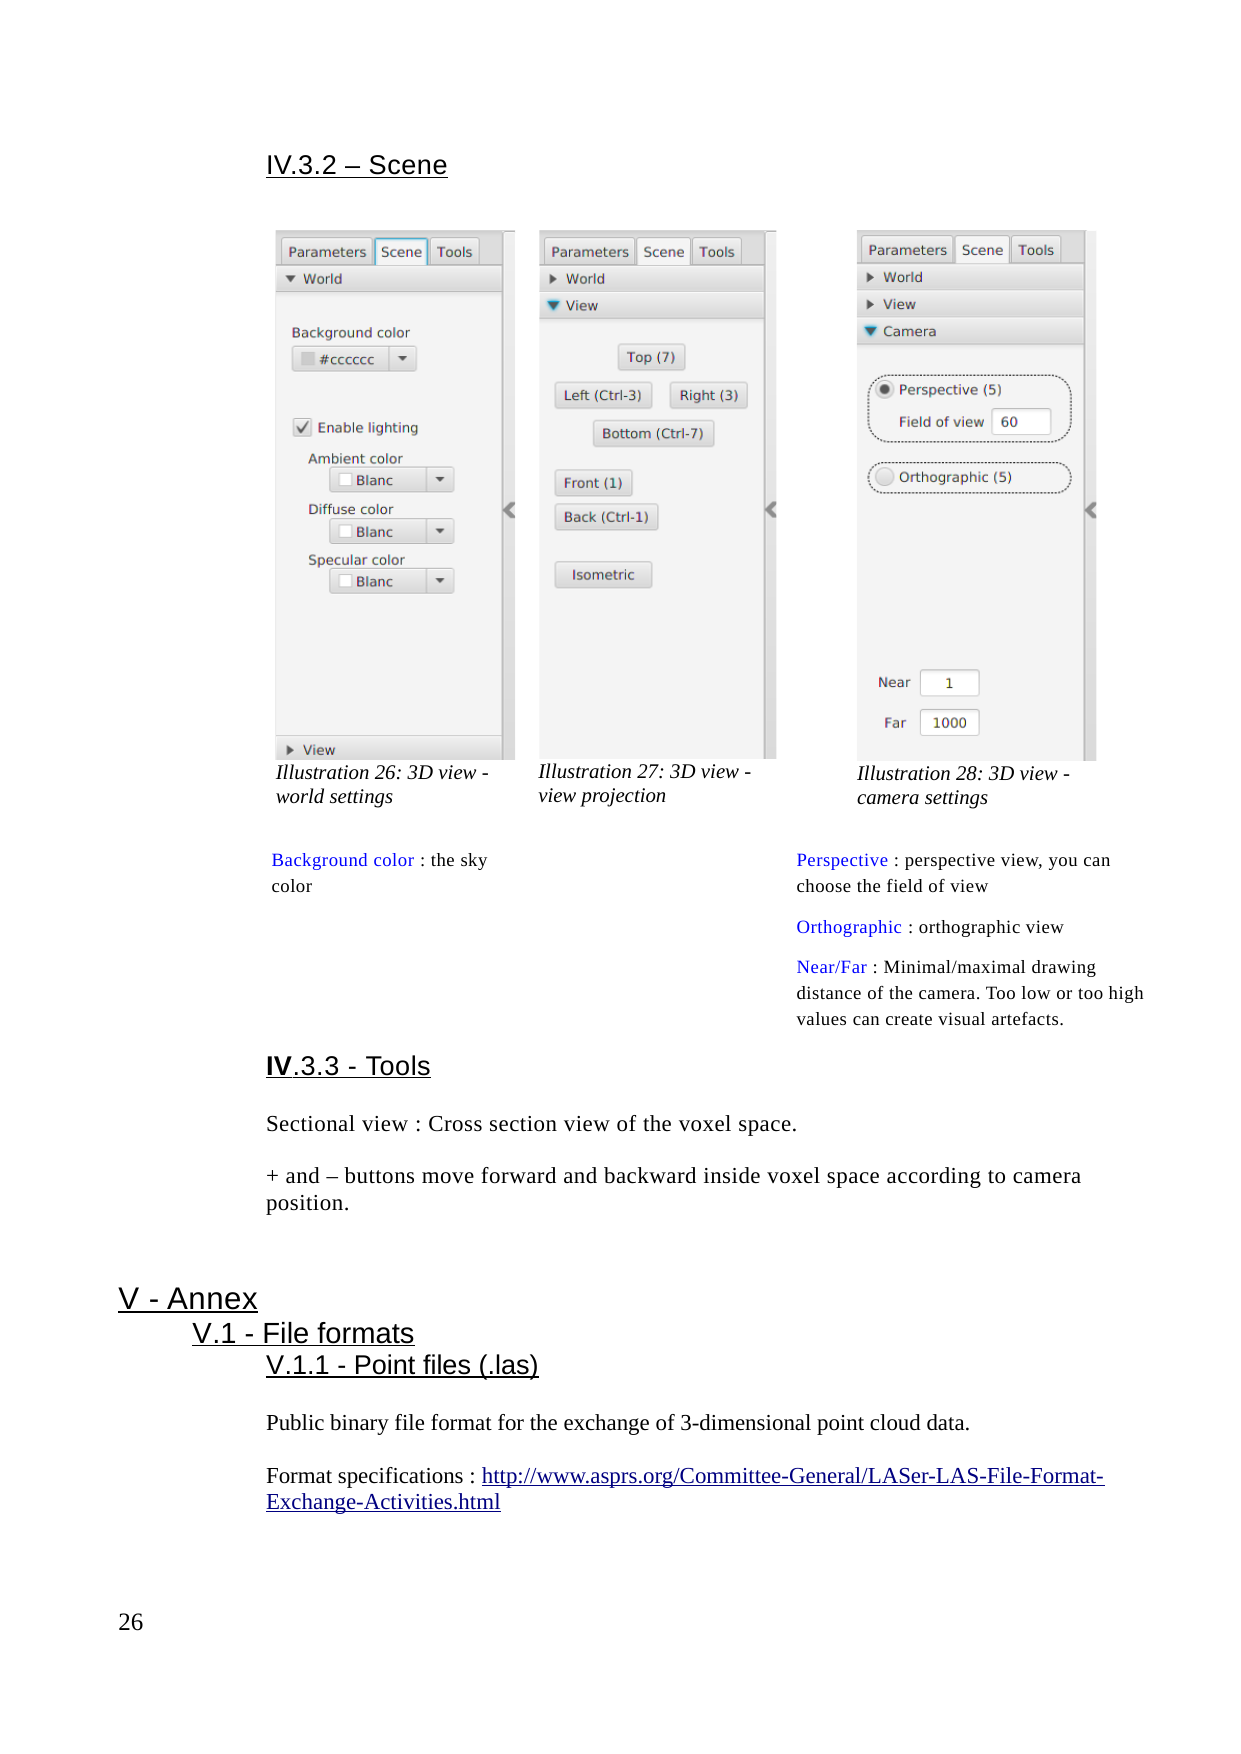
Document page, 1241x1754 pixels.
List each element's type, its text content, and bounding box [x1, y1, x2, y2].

table_cell [525, 844, 791, 1049]
subtitle V - Annex [118, 1280, 1122, 1316]
text Sectional view : Cross section view of the voxel space. [266, 1109, 1122, 1136]
table_cell Background color : the sky color [266, 844, 525, 1049]
picture [539, 230, 777, 759]
text Public binary file format for the exchange of 3-dimensional point cloud data. [266, 1409, 1122, 1436]
subtitle V.1 - File formats [192, 1316, 1122, 1349]
subtitle V.1.1 - Point files (.las) [266, 1349, 1122, 1380]
text Format specifications : http://www.asprs.org/Committee-General/LASer-LAS-File-Format-Exchange-Activities.html [266, 1462, 1122, 1514]
picture [856, 230, 1097, 761]
subtitle IV.3.3 - Tools [266, 1049, 1122, 1081]
table_cell Perspective : perspective view, you can choose the field of view Orthographic : orthographic view Near/Far : Minimal/maximal drawing distance of the camera. Too low or too high values can create visual artefacts. [791, 844, 1162, 1049]
table_header [525, 212, 791, 844]
text + and – buttons move forward and backward inside voxel space according to camera position. [266, 1162, 1122, 1215]
picture [275, 230, 516, 760]
subtitle IV.3.2 – Scene [266, 149, 1122, 181]
table_header [791, 212, 1162, 844]
table_header [266, 212, 525, 844]
